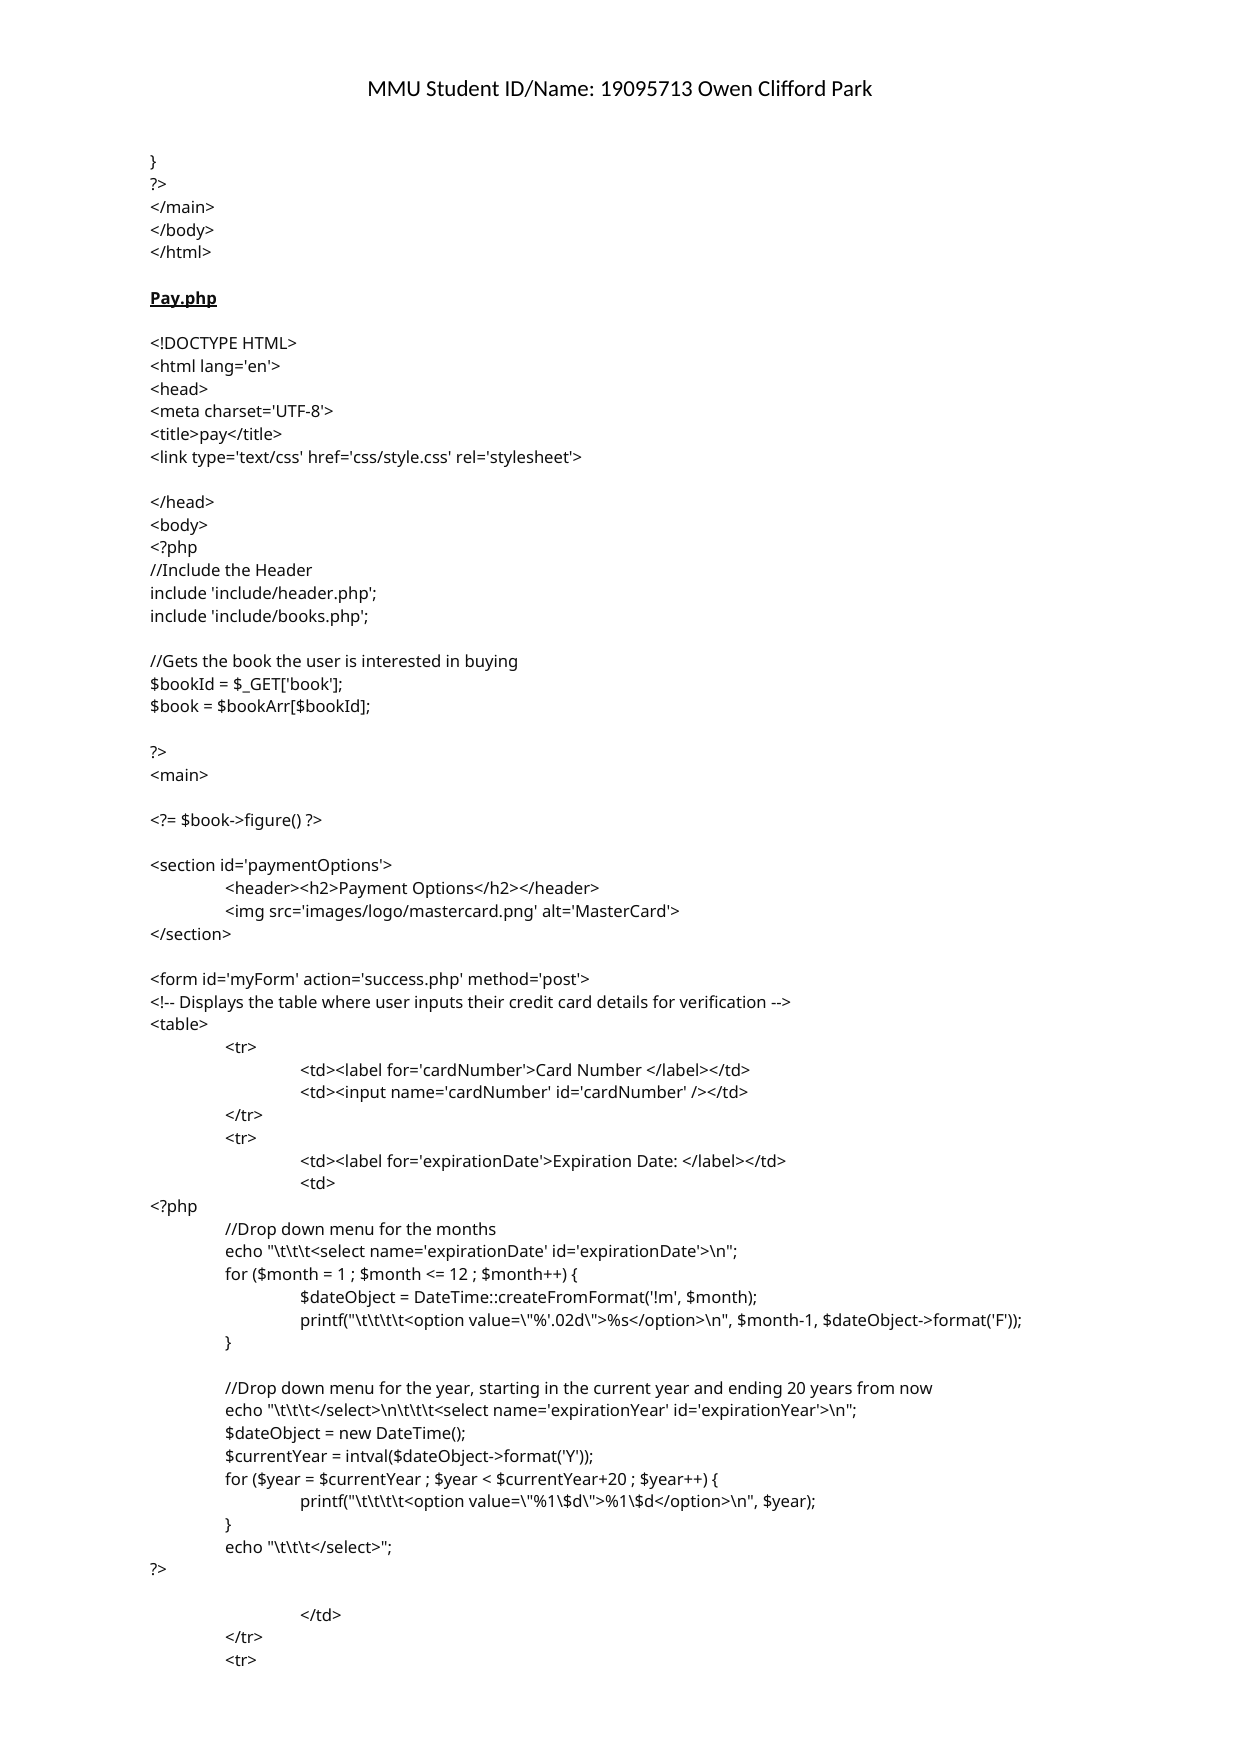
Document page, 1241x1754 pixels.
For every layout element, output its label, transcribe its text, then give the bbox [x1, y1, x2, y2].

text </section> [150, 922, 1090, 945]
text //Gets the book the user is interested in buying [150, 649, 1090, 672]
text <!DOCTYPE HTML> [150, 332, 1090, 354]
text <section id='paymentOptions'> [150, 854, 1090, 877]
text ?> [150, 740, 1090, 763]
text $dateObject = DateTime::createFromFormat('!m', $month); [150, 1285, 1090, 1308]
text <td><label for='cardNumber'>Card Number </label></td> [150, 1058, 1090, 1081]
text $dateObject = new DateTime(); [150, 1422, 1090, 1444]
text <?php [150, 1194, 1090, 1217]
text <?php [150, 536, 1090, 559]
text include 'include/books.php'; [150, 604, 1090, 627]
text </body> [150, 218, 1090, 241]
text <td><input name='cardNumber' id='cardNumber' /></td> [150, 1081, 1090, 1104]
text for ($month = 1 ; $month <= 12 ; $month++) { [150, 1263, 1090, 1285]
text <tr> [150, 1126, 1090, 1149]
text ?> [150, 173, 1090, 195]
text } [150, 1512, 1090, 1535]
text ?> [150, 1558, 1090, 1581]
text <tr> [150, 1036, 1090, 1058]
text Pay.php [150, 286, 1090, 309]
text <main> [150, 763, 1090, 786]
text <table> [150, 1013, 1090, 1036]
text <title>pay</title> [150, 422, 1090, 445]
text </tr> [150, 1104, 1090, 1126]
text <link type='text/css' href='css/style.css' rel='stylesheet'> [150, 445, 1090, 468]
text } [150, 150, 1090, 173]
text //Include the Header [150, 559, 1090, 581]
text </html> [150, 241, 1090, 263]
text <form id='myForm' action='success.php' method='post'> [150, 967, 1090, 990]
text <?= $book->figure() ?> [150, 808, 1090, 831]
text } [150, 1331, 1090, 1353]
text <!-- Displays the table where user inputs their credit card details for verification --> [150, 990, 1090, 1013]
text $bookId = $_GET['book']; [150, 672, 1090, 695]
text include 'include/header.php'; [150, 581, 1090, 604]
text for ($year = $currentYear ; $year < $currentYear+20 ; $year++) { [150, 1467, 1090, 1490]
text </tr> [150, 1626, 1090, 1649]
text </main> [150, 195, 1090, 218]
text echo "\t\t\t<select name='expirationDate' id='expirationDate'>\n"; [150, 1240, 1090, 1263]
text </td> [150, 1603, 1090, 1626]
text <td> [150, 1172, 1090, 1194]
text <body> [150, 513, 1090, 536]
text <img src='images/logo/mastercard.png' alt='MasterCard'> [150, 899, 1090, 922]
text <html lang='en'> [150, 354, 1090, 377]
text $book = $bookArr[$bookId]; [150, 695, 1090, 718]
text <header><h2>Payment Options</h2></header> [150, 877, 1090, 899]
text //Drop down menu for the year, starting in the current year and ending 20 years from now [150, 1376, 1090, 1399]
text </head> [150, 491, 1090, 513]
text <td><label for='expirationDate'>Expiration Date: </label></td> [150, 1149, 1090, 1172]
text printf("\t\t\t\t<option value=\"%1\$d\">%1\$d</option>\n", $year); [150, 1490, 1090, 1512]
text echo "\t\t\t</select>\n\t\t\t<select name='expirationYear' id='expirationYear'>\n"; [150, 1399, 1090, 1422]
text $currentYear = intval($dateObject->format('Y')); [150, 1444, 1090, 1467]
text //Drop down menu for the months [150, 1217, 1090, 1240]
text <head> [150, 377, 1090, 400]
text printf("\t\t\t\t<option value=\"%'.02d\">%s</option>\n", $month-1, $dateObject->format('F')); [150, 1308, 1090, 1331]
text <tr> [150, 1649, 1090, 1671]
text echo "\t\t\t</select>"; [150, 1535, 1090, 1558]
text <meta charset='UTF-8'> [150, 400, 1090, 422]
